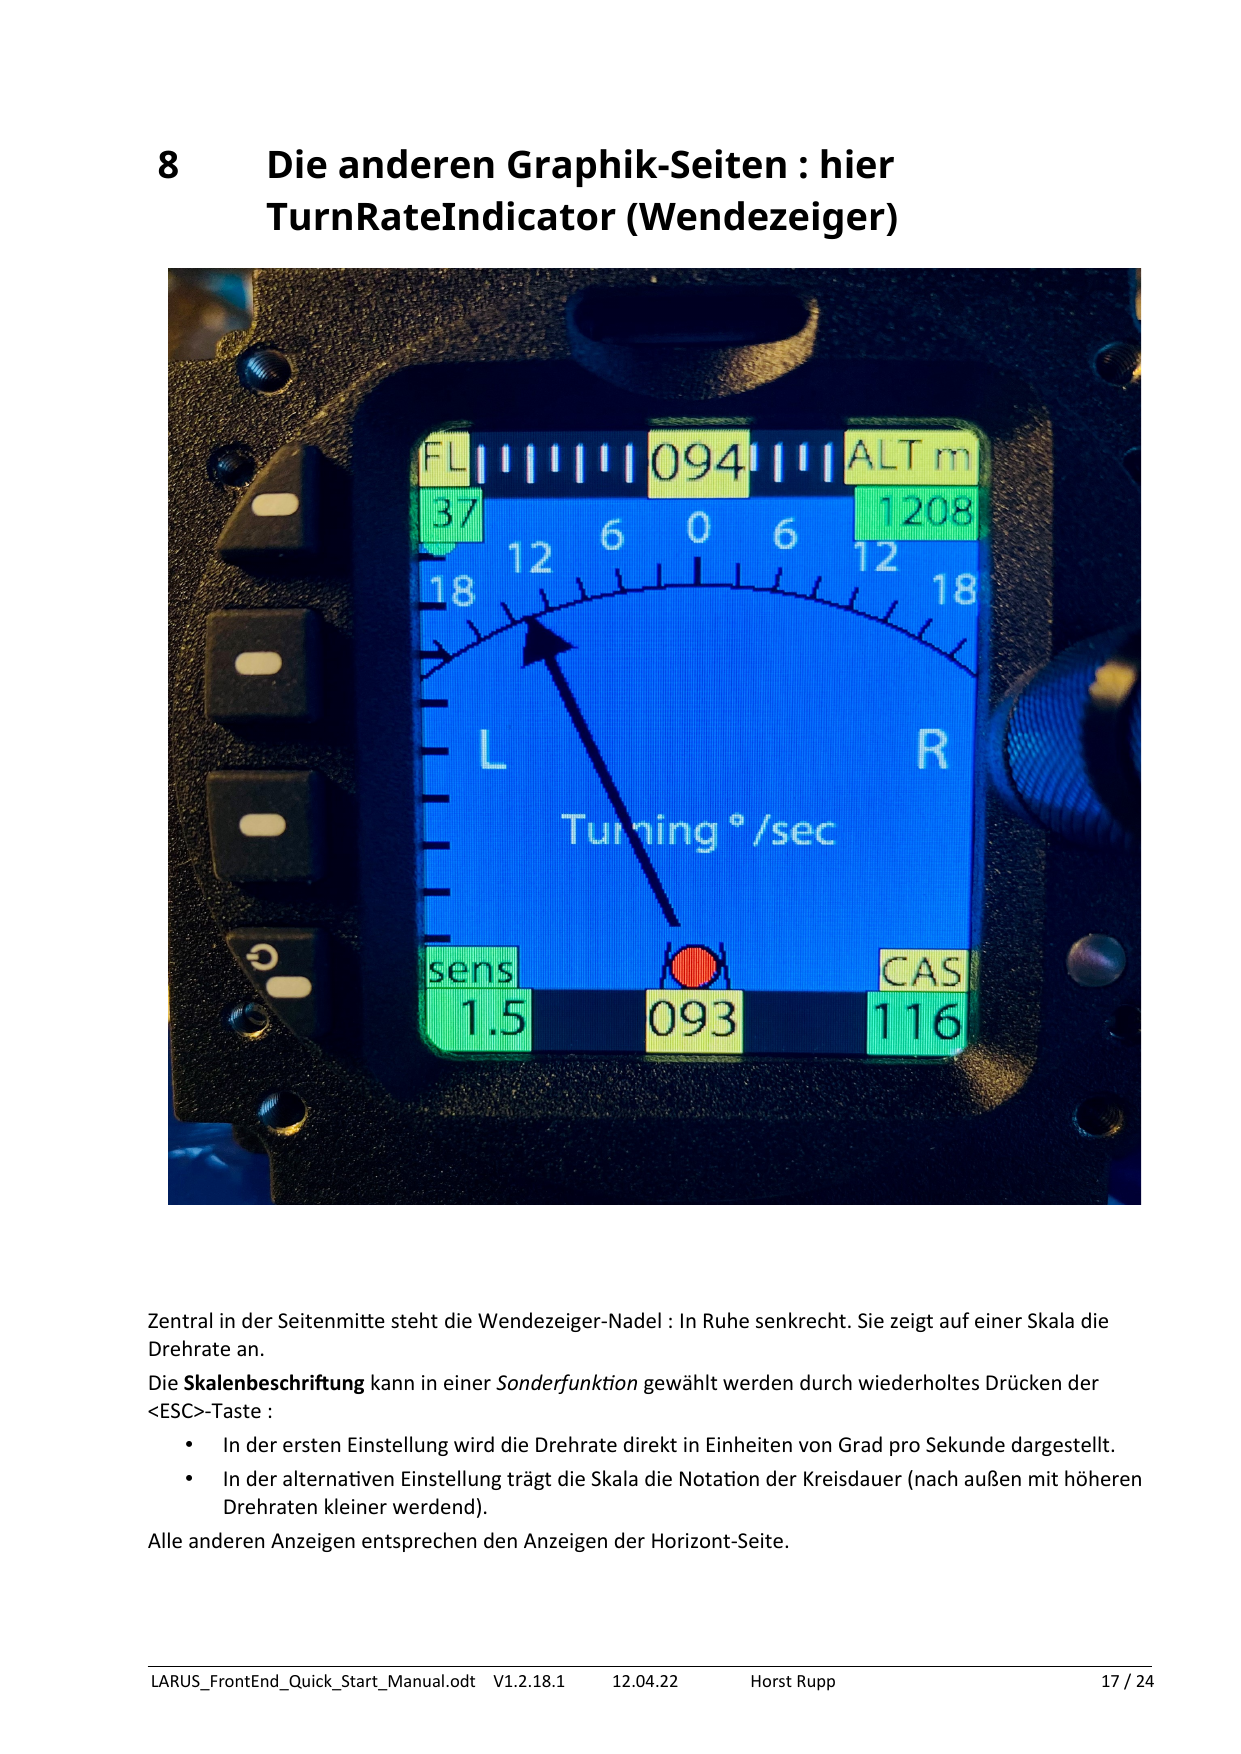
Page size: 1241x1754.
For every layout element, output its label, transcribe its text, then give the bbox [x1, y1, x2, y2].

picture [168, 268, 1142, 1205]
subtitle Die anderen Graphik-Seiten : hier TurnRateIndicator (Wendezeiger) [148, 138, 1128, 242]
text Die Skalenbeschriftung kann in einer Sonderfunktion gewählt werden durch wiederholtes Drücken der <ESC>-Taste : [148, 1368, 1152, 1424]
text Alle anderen Anzeigen entsprechen den Anzeigen der Horizont-Seite. [148, 1526, 1152, 1554]
text Zentral in der Seitenmitte steht die Wendezeiger-Nadel : In Ruhe senkrecht. Sie zeigt auf einer Skala die Drehrate an. [148, 1306, 1152, 1362]
list In der ersten Einstellung wird die Drehrate direkt in Einheiten von Grad pro Sekunde dargestellt. [185, 1430, 1152, 1458]
list In der alternativen Einstellung trägt die Skala die Notation der Kreisdauer (nach außen mit höheren Drehraten kleiner werdend). [185, 1464, 1152, 1520]
